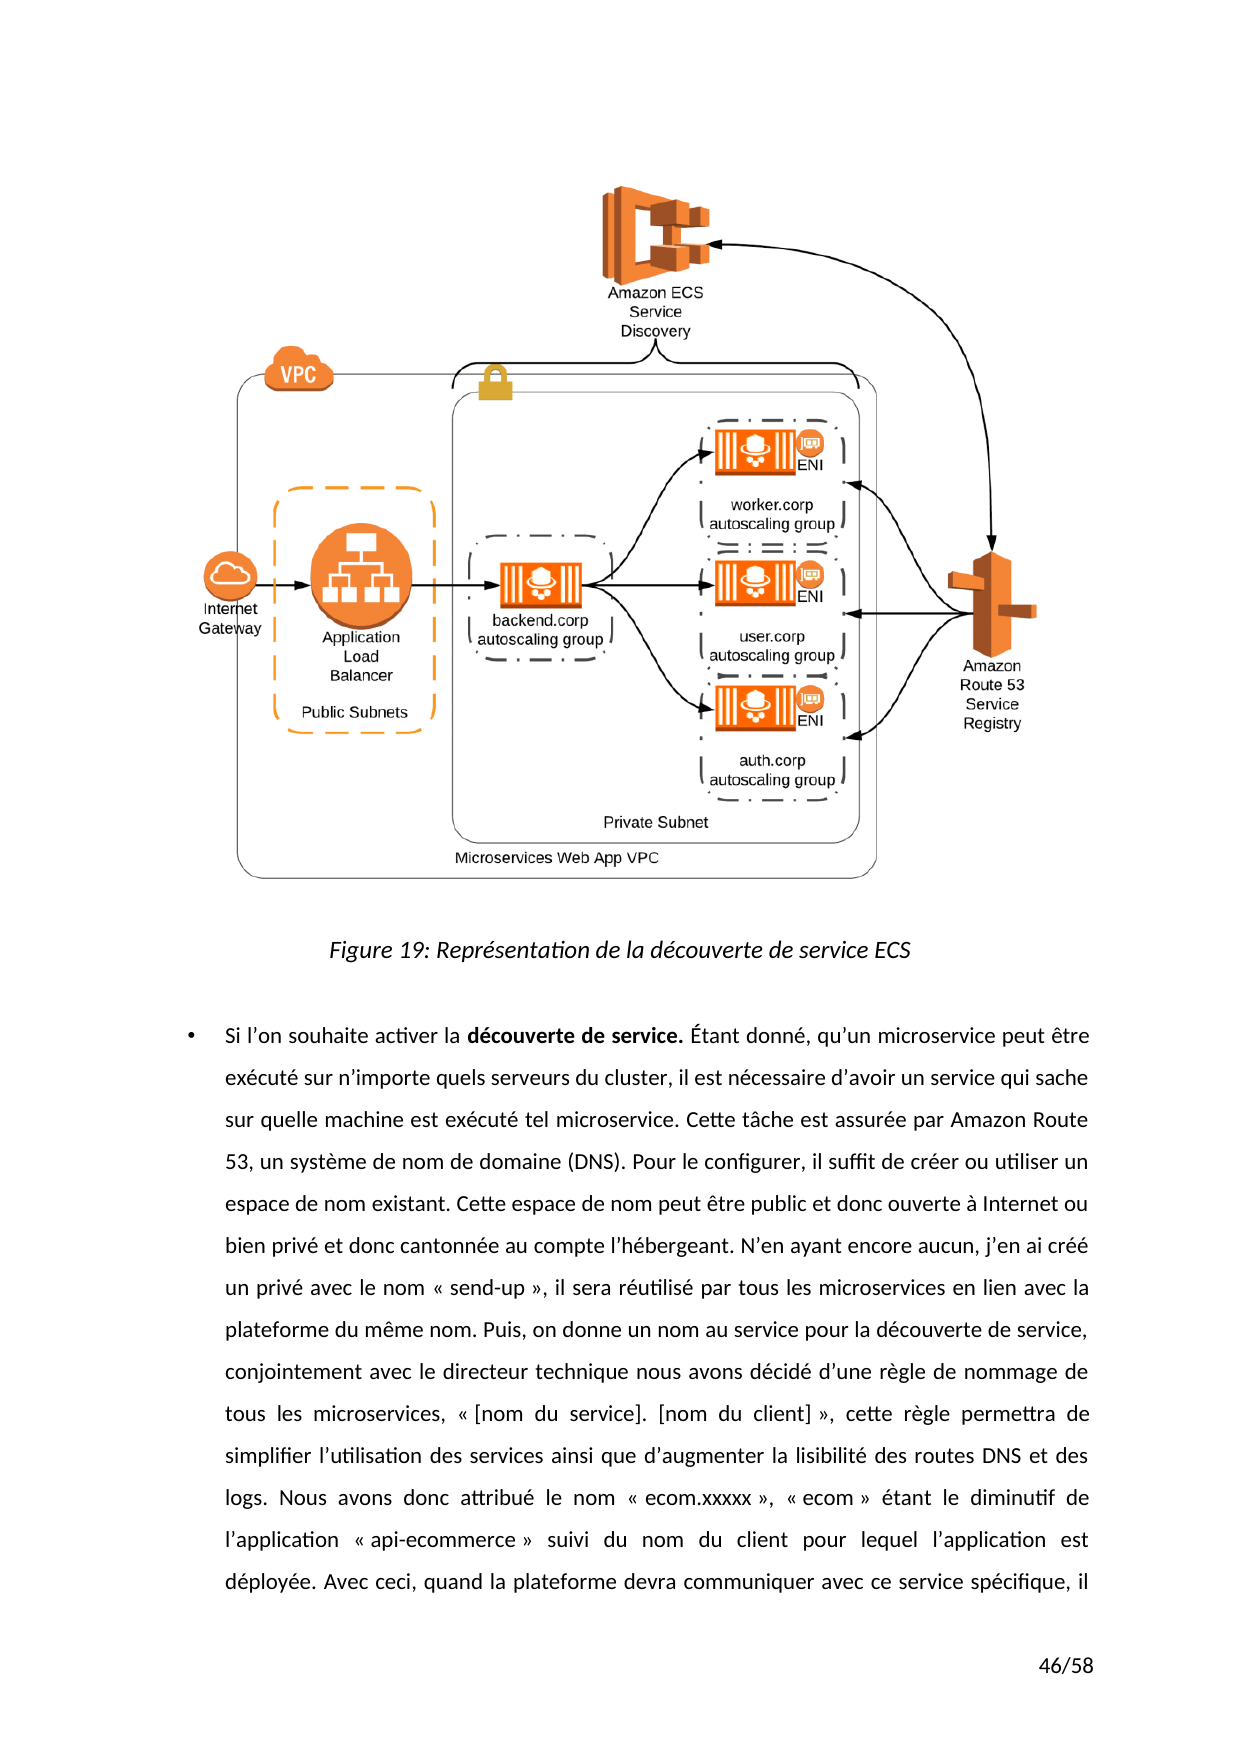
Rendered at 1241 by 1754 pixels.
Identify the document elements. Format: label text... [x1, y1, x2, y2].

picture [168, 150, 1072, 914]
list Si l’on souhaite activer la découverte de service. Étant donné, qu’un microservice peut être exécuté sur n’importe quels serveurs du cluster, il est nécessaire d’avoir un service qui sache sur quelle machine est exécuté tel microservice. Cette tâche est assurée par Amazon Route 53, un système de nom de domaine (DNS). Pour le configurer, il suffit de créer ou utiliser un espace de nom existant. Cette espace de nom peut être public et donc ouverte à Internet ou bien privé et donc cantonnée au compte l’hébergeant. N’en ayant encore aucun, j’en ai créé un privé avec le nom « send-up », il sera réutilisé par tous les microservices en lien avec la plateforme du même nom. Puis, on donne un nom au service pour la découverte de service, conjointement avec le directeur technique nous avons décidé d’une règle de nommage de tous les microservices, « [nom du service]. [nom du client] », cette règle permettra de simplifier l’utilisation des services ainsi que d’augmenter la lisibilité des routes DNS et des logs. Nous avons donc attribué le nom « ecom.xxxxx », « ecom » étant le diminutif de l’application « api-ecommerce » suivi du nom du client pour lequel l’application est déployée. Avec ceci, quand la plateforme devra communiquer avec ce service spécifique, il [187, 1021, 1090, 1595]
text Figure 19: Représentation de la découverte de service ECS [169, 914, 1071, 965]
